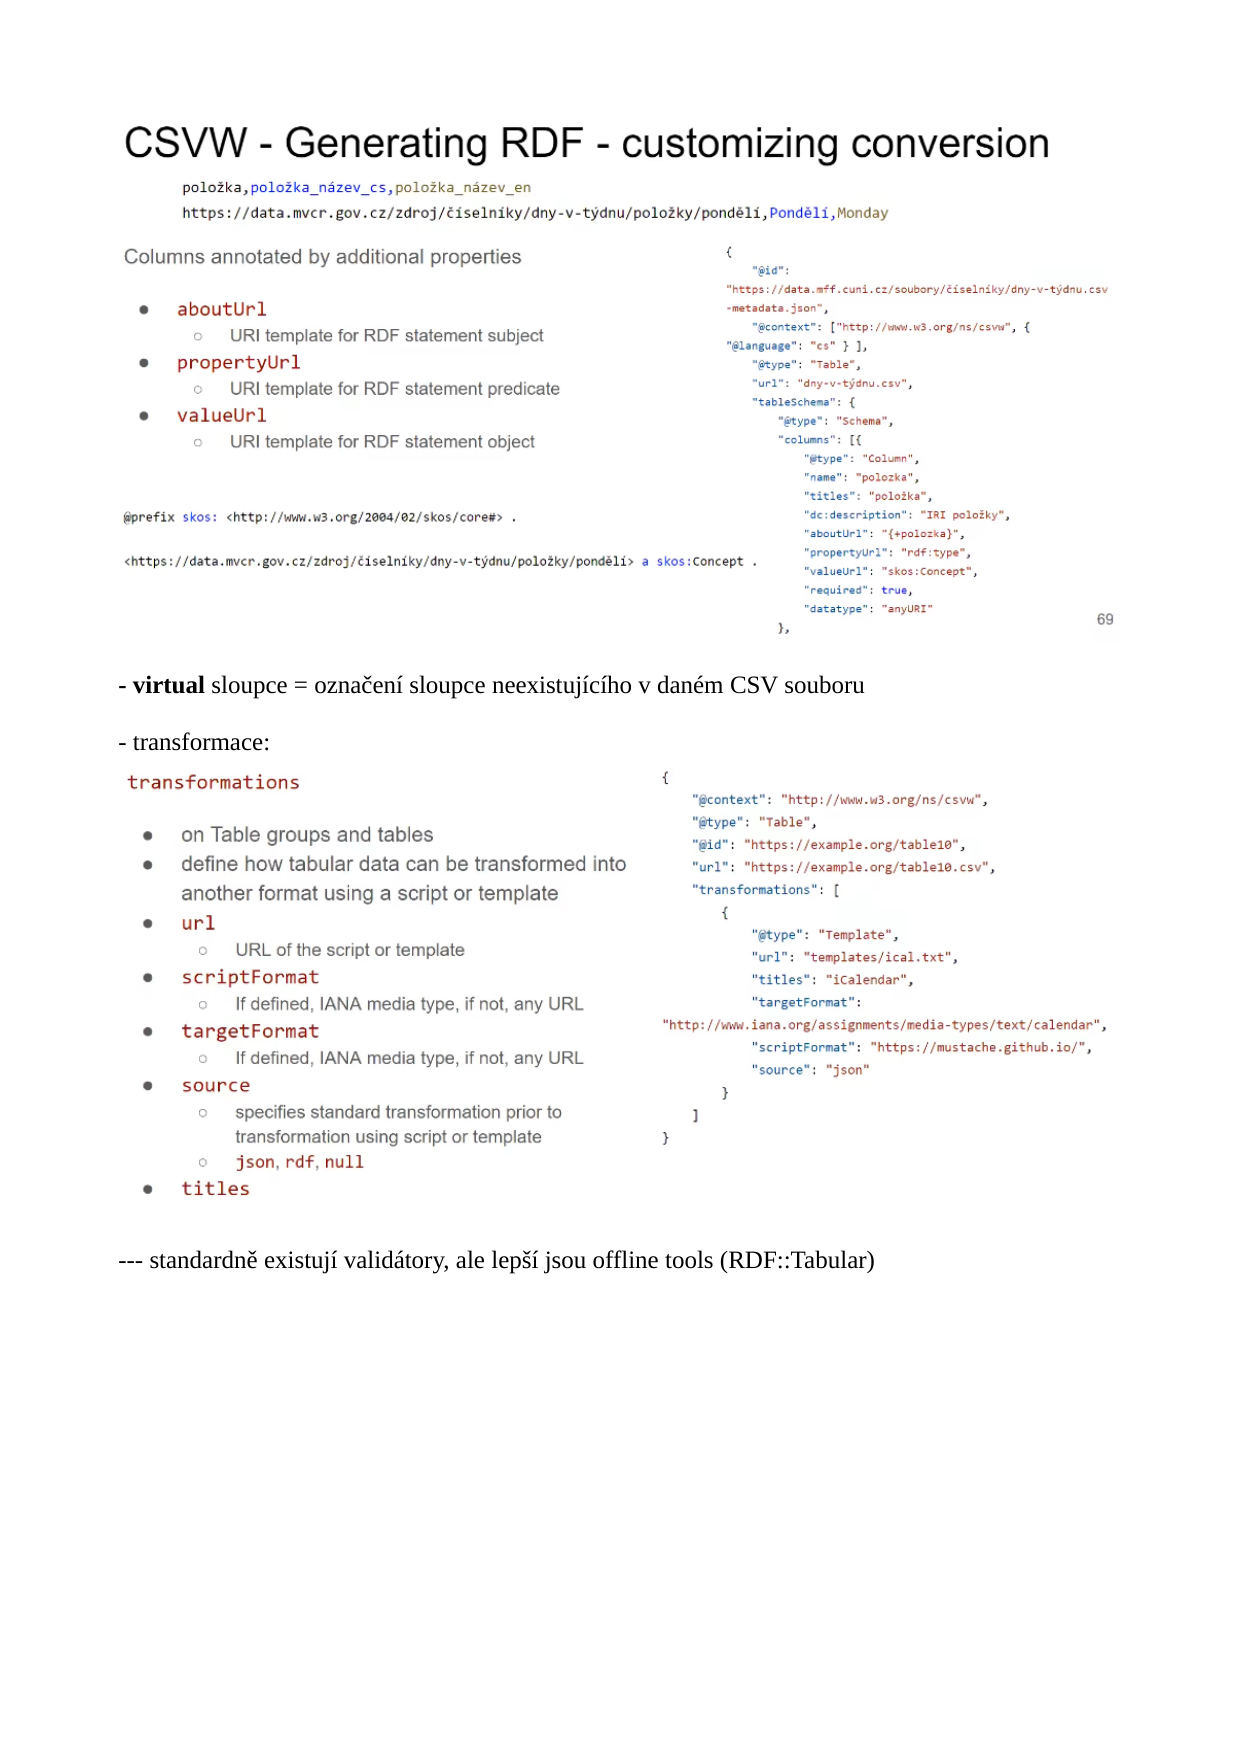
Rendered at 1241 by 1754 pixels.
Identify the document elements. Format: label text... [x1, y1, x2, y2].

text - transformace: [118, 727, 1122, 756]
picture [118, 118, 1123, 642]
picture [112, 761, 1117, 1217]
text - virtual sloupce = označení sloupce neexistujícího v daném CSV souboru [118, 670, 1122, 727]
text --- standardně existují validátory, ale lepší jsou offline tools (RDF::Tabular) [118, 1245, 1122, 1274]
